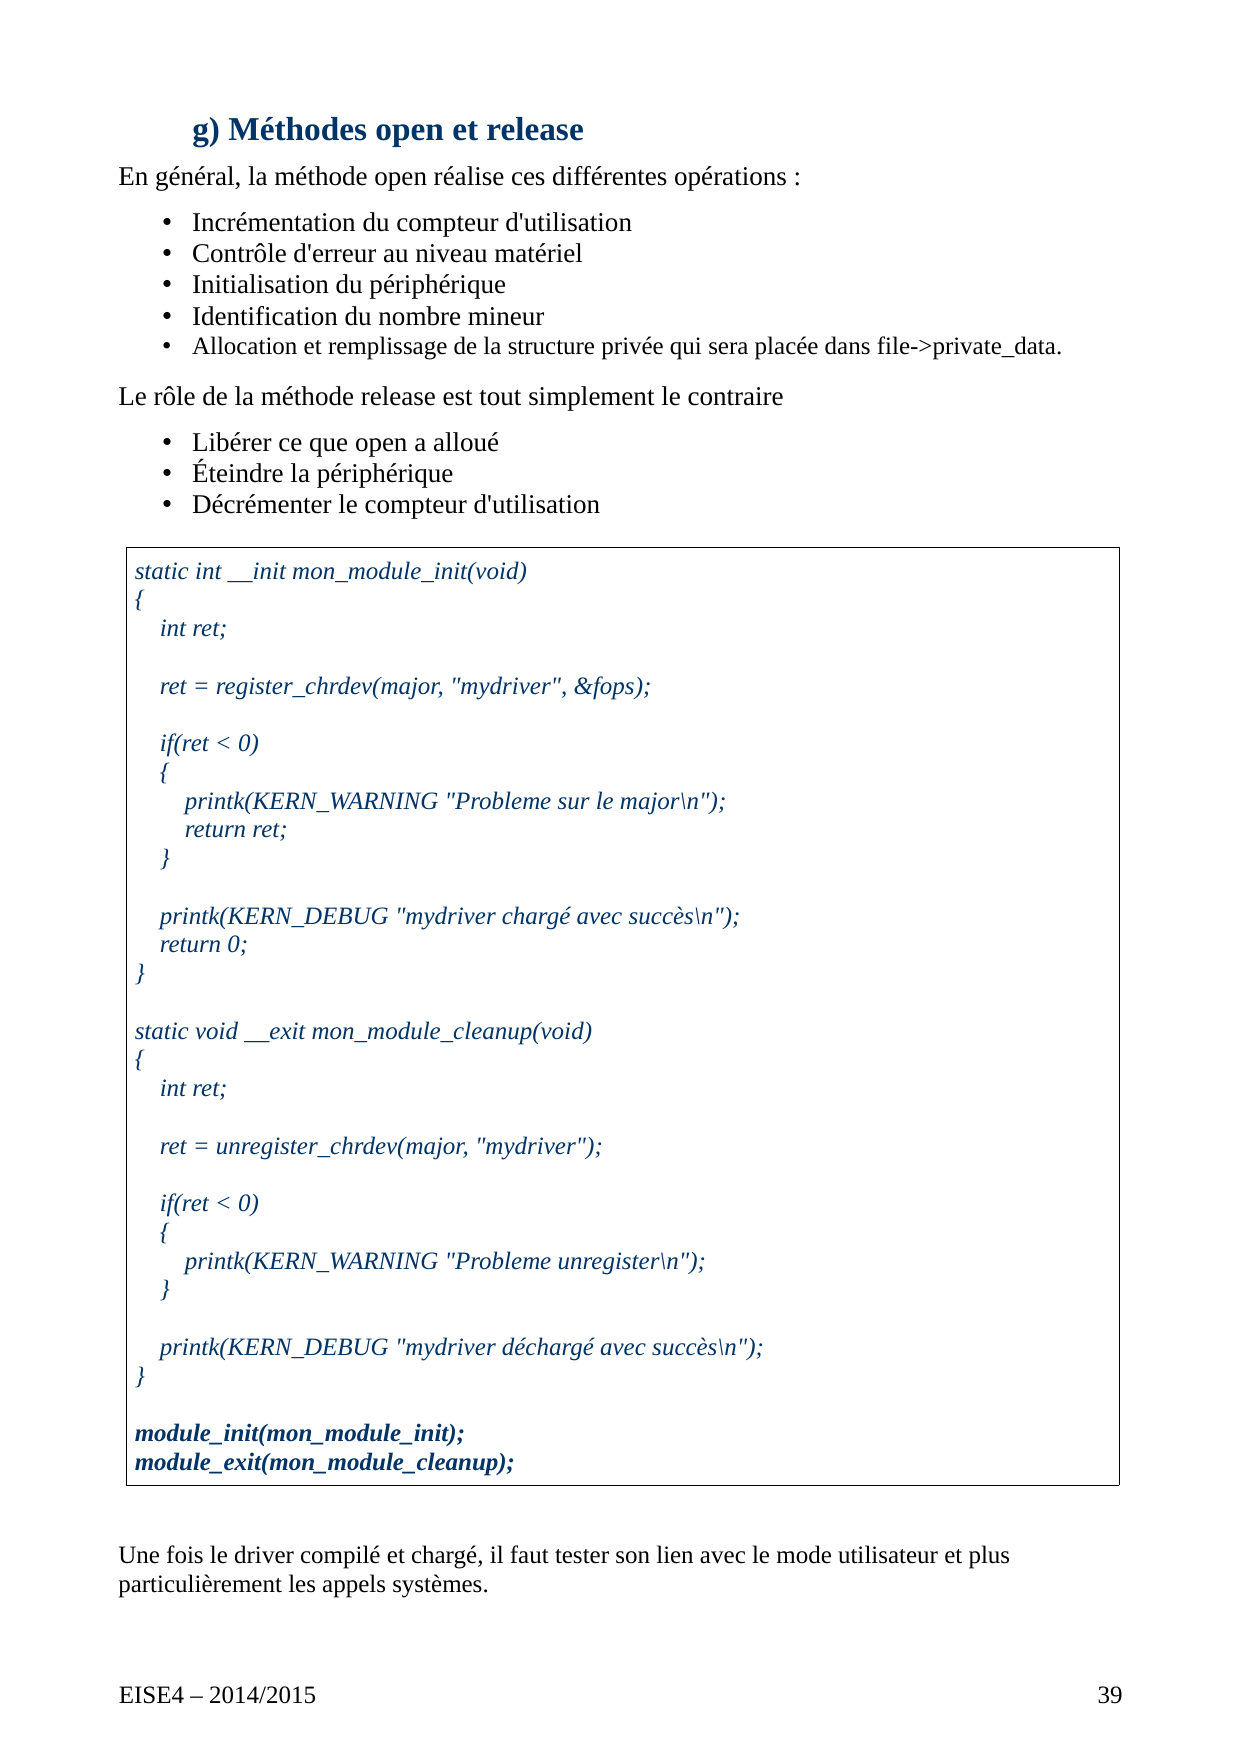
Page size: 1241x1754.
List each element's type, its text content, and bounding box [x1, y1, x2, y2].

text } [134, 958, 1110, 987]
text { [134, 757, 1110, 786]
list Identification du nombre mineur [162, 300, 1122, 331]
text static void __exit mon_module_cleanup(void) [134, 1016, 1110, 1044]
text printk(KERN_WARNING "Probleme sur le major\n"); [134, 786, 1110, 814]
text if(ret < 0) [134, 1188, 1110, 1217]
text ret = unregister_chrdev(major, "mydriver"); [134, 1131, 1110, 1159]
text return 0; [134, 929, 1110, 958]
text printk(KERN_DEBUG "mydriver déchargé avec succès\n"); [134, 1332, 1110, 1361]
text module_exit(mon_module_cleanup); [134, 1447, 1110, 1476]
text printk(KERN_WARNING "Probleme unregister\n"); [134, 1246, 1110, 1274]
text int ret; [134, 1073, 1110, 1102]
list Contrôle d'erreur au niveau matériel [162, 237, 1122, 268]
text ret = register_chrdev(major, "mydriver", &fops); [134, 671, 1110, 699]
text } [134, 1274, 1110, 1303]
list Décrémenter le compteur d'utilisation [162, 488, 1122, 519]
text module_init(mon_module_init); [134, 1418, 1110, 1447]
text { [134, 1217, 1110, 1246]
text } [134, 1361, 1110, 1389]
list Éteindre la périphérique [162, 457, 1122, 488]
list Initialisation du périphérique [162, 268, 1122, 300]
text return ret; [134, 814, 1110, 843]
text Le rôle de la méthode release est tout simplement le contraire [118, 380, 1122, 411]
text printk(KERN_DEBUG "mydriver chargé avec succès\n"); [134, 901, 1110, 929]
text En général, la méthode open réalise ces différentes opérations : [118, 160, 1122, 191]
subtitle g) Méthodes open et release [118, 109, 1122, 148]
text int ret; [134, 613, 1110, 642]
list Libérer ce que open a alloué [162, 426, 1122, 457]
text { [134, 584, 1110, 613]
text Une fois le driver compilé et chargé, il faut tester son lien avec le mode utilisateur et plus particulièrement les appels systèmes. [118, 1540, 1122, 1597]
text static int __init mon_module_init(void) [134, 556, 1110, 584]
text if(ret < 0) [134, 728, 1110, 757]
text } [134, 843, 1110, 872]
list Incrémentation du compteur d'utilisation [162, 206, 1122, 237]
list Allocation et remplissage de la structure privée qui sera placée dans file->private_data. [162, 331, 1122, 360]
text { [134, 1044, 1110, 1073]
